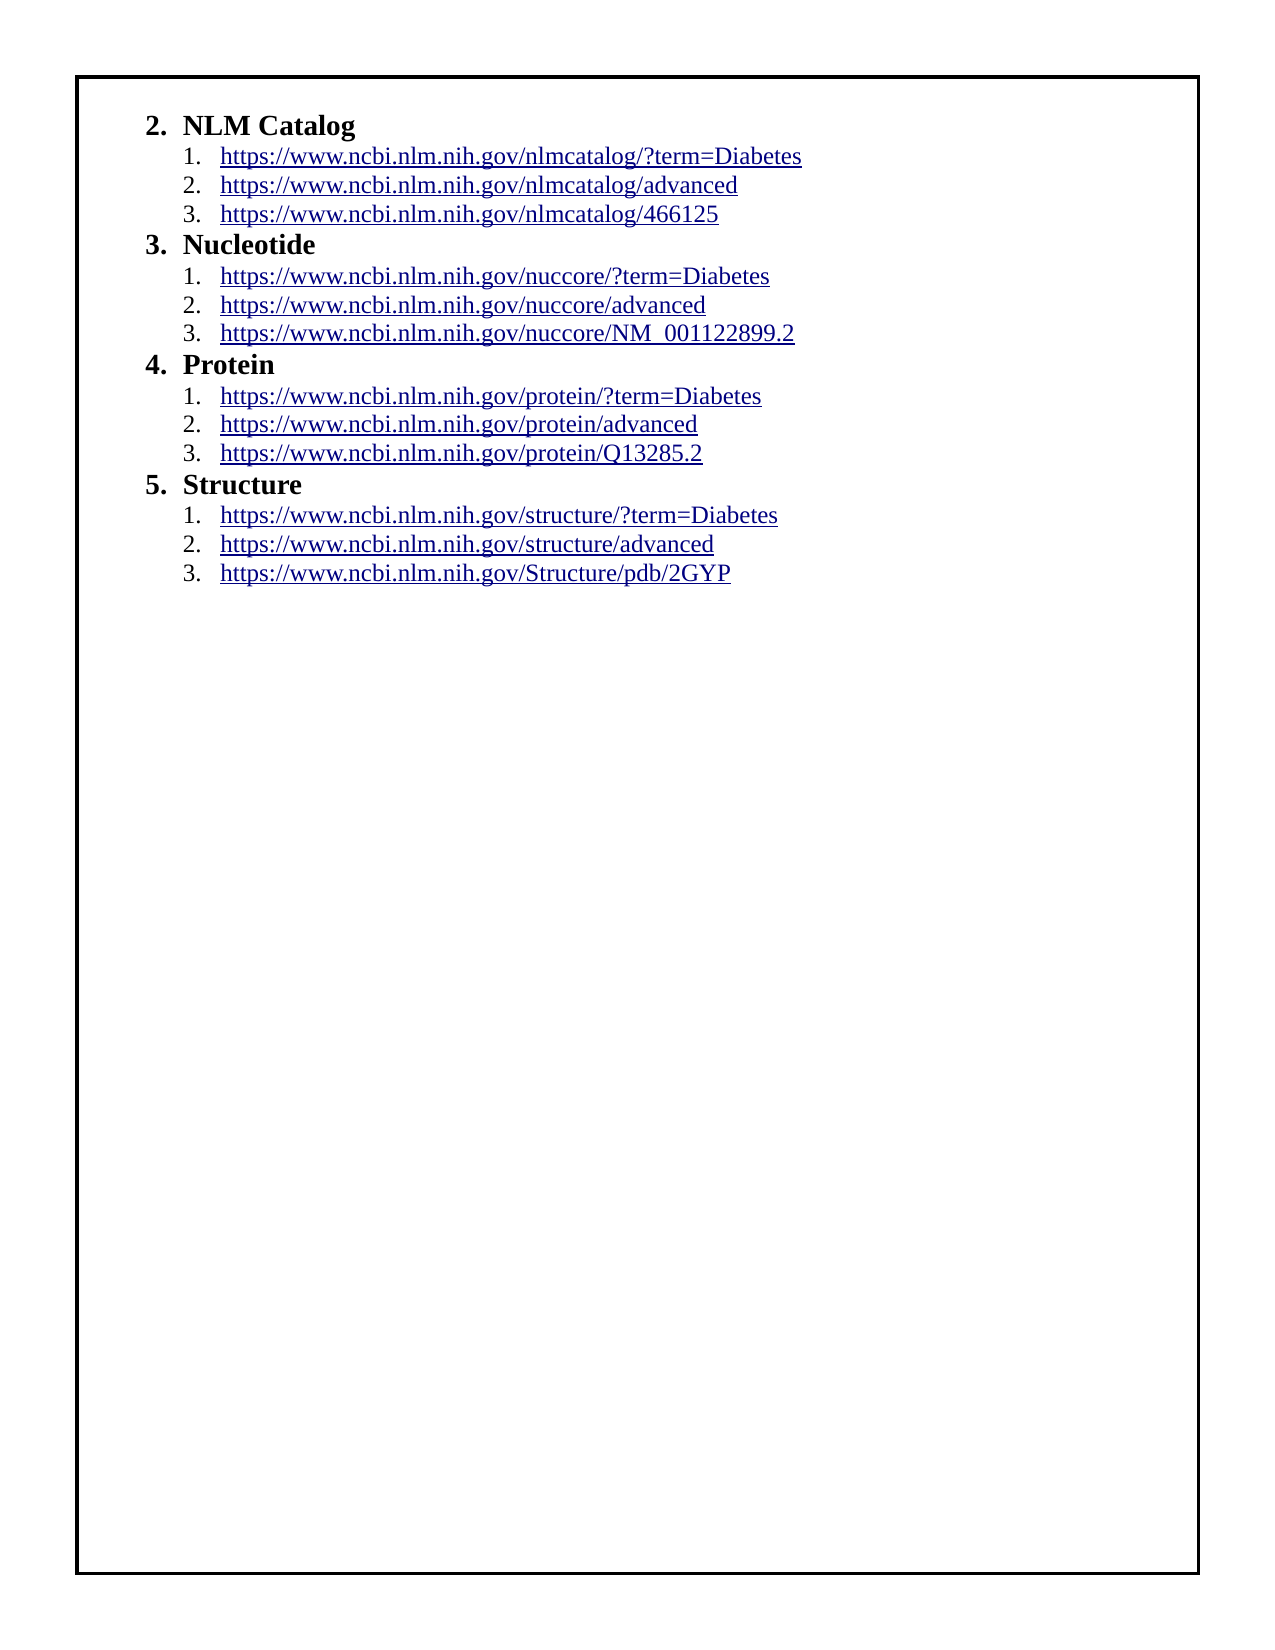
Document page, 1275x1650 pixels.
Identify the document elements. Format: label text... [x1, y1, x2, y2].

list https://www.ncbi.nlm.nih.gov/nlmcatalog/466125 [183, 199, 1167, 227]
list Protein [145, 347, 1167, 381]
list NLM Catalog [145, 108, 1167, 141]
list https://www.ncbi.nlm.nih.gov/protein/advanced [183, 409, 1167, 438]
list https://www.ncbi.nlm.nih.gov/protein/?term=Diabetes [183, 381, 1167, 409]
list https://www.ncbi.nlm.nih.gov/Structure/pdb/2GYP [183, 558, 1167, 587]
list Nucleotide [145, 227, 1167, 261]
list https://www.ncbi.nlm.nih.gov/nlmcatalog/advanced [183, 170, 1167, 199]
list https://www.ncbi.nlm.nih.gov/structure/?term=Diabetes [183, 501, 1167, 529]
list https://www.ncbi.nlm.nih.gov/structure/advanced [183, 529, 1167, 558]
list https://www.ncbi.nlm.nih.gov/nuccore/?term=Diabetes [183, 261, 1167, 290]
list https://www.ncbi.nlm.nih.gov/nuccore/NM_001122899.2 [183, 318, 1167, 347]
list https://www.ncbi.nlm.nih.gov/nuccore/advanced [183, 290, 1167, 318]
list Structure [145, 467, 1167, 501]
list https://www.ncbi.nlm.nih.gov/nlmcatalog/?term=Diabetes [183, 141, 1167, 170]
list https://www.ncbi.nlm.nih.gov/protein/Q13285.2 [183, 438, 1167, 467]
